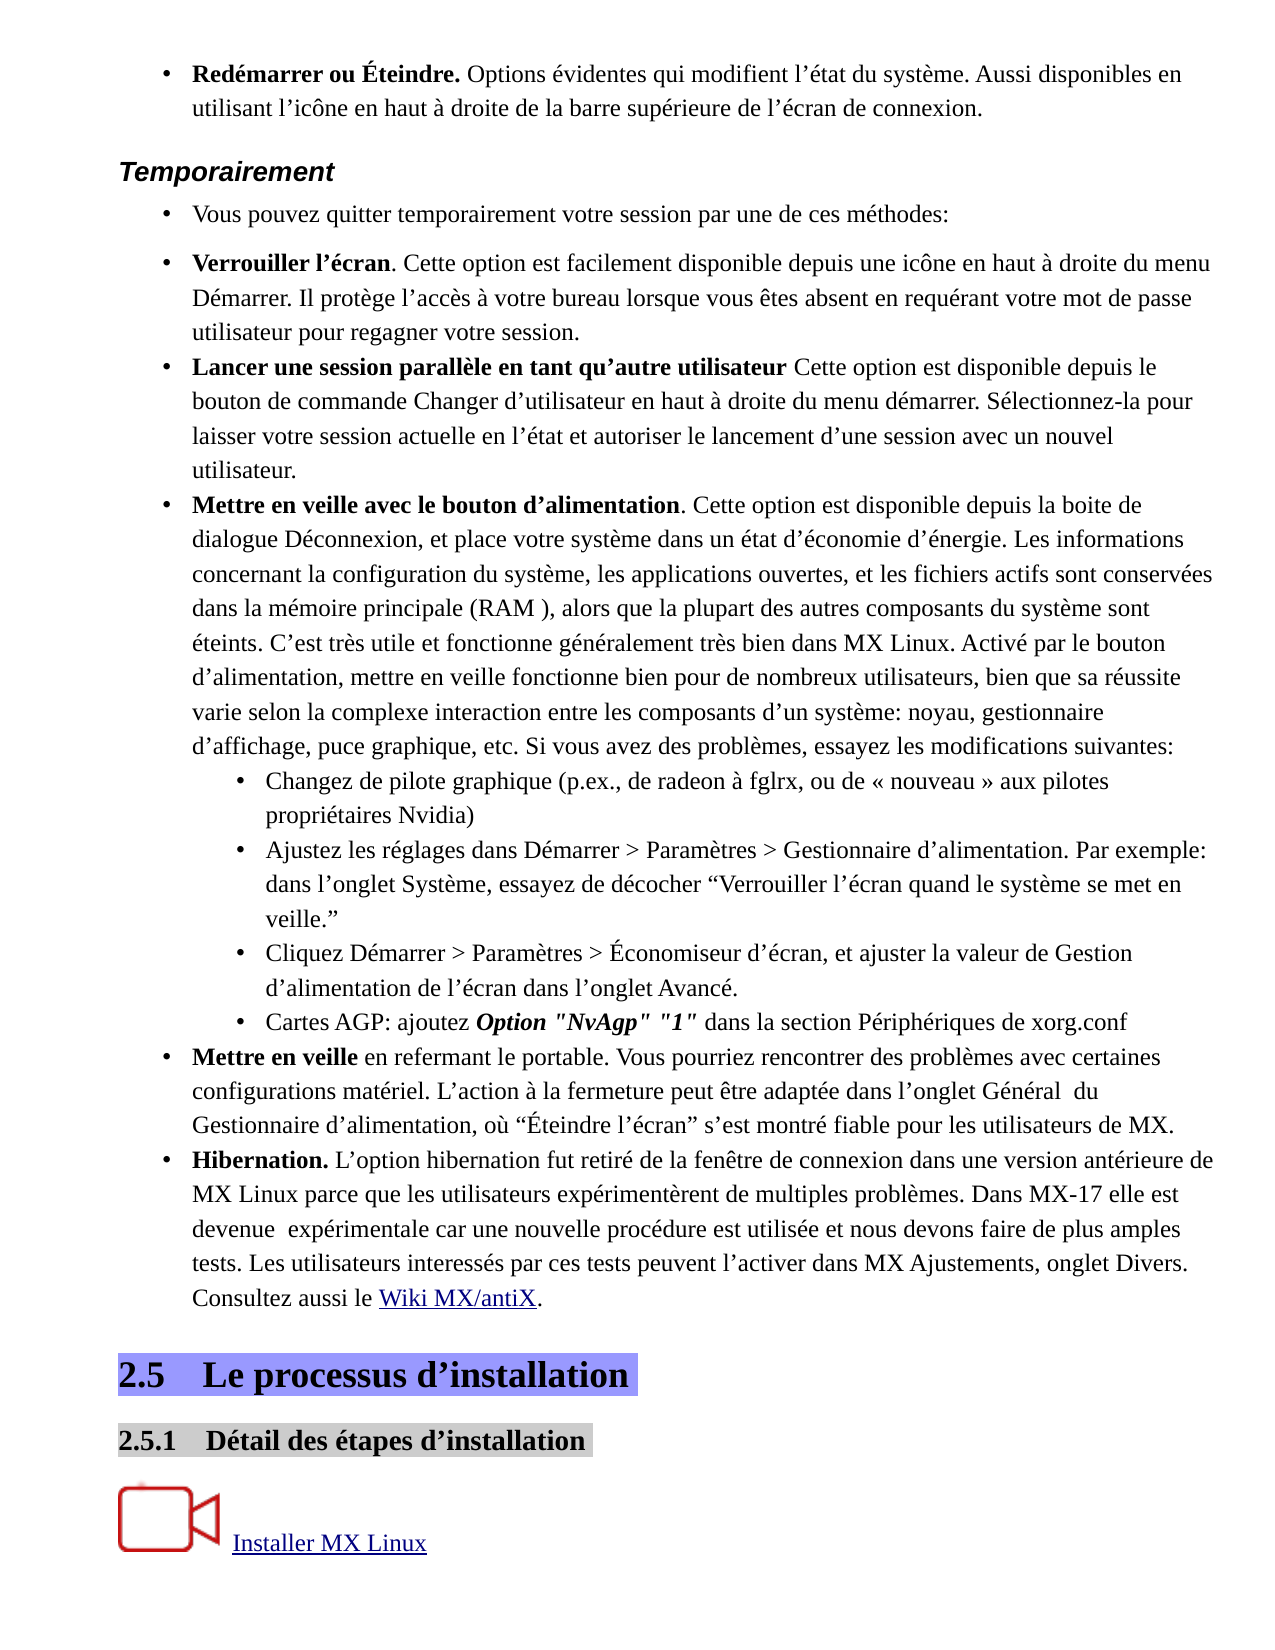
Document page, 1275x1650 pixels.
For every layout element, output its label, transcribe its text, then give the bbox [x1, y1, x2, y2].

list Changez de pilote graphique (p.ex., de radeon à fglrx, ou de « nouveau » aux pilotes propriétaires Nvidia) [236, 766, 1216, 829]
list Ajustez les réglages dans Démarrer > Paramètres > Gestionnaire d’alimentation. Par exemple: dans l’onglet Système, essayez de décocher “Verrouiller l’écran quand le système se met en veille.” [236, 835, 1216, 932]
subtitle 2.5 Le processus d’installation [638, 1353, 1216, 1396]
subtitle Temporairement [118, 155, 1216, 187]
list Lancer une session parallèle en tant qu’autre utilisateur Cette option est disponible depuis le bouton de commande Changer d’utilisateur en haut à droite du menu démarrer. Sélectionnez-la pour laisser votre session actuelle en l’état et autoriser le lancement d’une session avec un nouvel utilisateur. [162, 352, 1216, 484]
list Vous pouvez quitter temporairement votre session par une de ces méthodes: [162, 199, 1216, 228]
picture [118, 1469, 220, 1552]
list Mettre en veille en refermant le portable. Vous pourriez rencontrer des problèmes avec certaines configurations matériel. L’action à la fermeture peut être adaptée dans l’onglet Général du Gestionnaire d’alimentation, où “Éteindre l’écran” s’est montré fiable pour les utilisateurs de MX. [162, 1042, 1216, 1139]
list Mettre en veille avec le bouton d’alimentation. Cette option est disponible depuis la boite de dialogue Déconnexion, et place votre système dans un état d’économie d’énergie. Les informations concernant la configuration du système, les applications ouvertes, et les fichiers actifs sont conservées dans la mémoire principale (RAM ), alors que la plupart des autres composants du système sont éteints. C’est très utile et fonctionne généralement très bien dans MX Linux. Activé par le bouton d’alimentation, mettre en veille fonctionne bien pour de nombreux utilisateurs, bien que sa réussite varie selon la complexe interaction entre les composants d’un système: noyau, gestionnaire d’affichage, puce graphique, etc. Si vous avez des problèmes, essayez les modifications suivantes: [162, 490, 1216, 760]
list Verrouiller l’écran. Cette option est facilement disponible depuis une icône en haut à droite du menu Démarrer. Il protège l’accès à votre bureau lorsque vous êtes absent en requérant votre mot de passe utilisateur pour regagner votre session. [162, 248, 1216, 346]
list Cliquez Démarrer > Paramètres > Économiseur d’écran, et ajuster la valeur de Gestion d’alimentation de l’écran dans l’onglet Avancé. [236, 938, 1216, 1001]
list Cartes AGP: ajoutez Option "NvAgp" "1" dans la section Périphériques de xorg.conf [236, 1007, 1216, 1036]
subtitle 2.5.1 Détail des étapes d’installation [593, 1423, 1216, 1457]
text Installer MX Linux [118, 1469, 1216, 1557]
list Redémarrer ou Éteindre. Options évidentes qui modifient l’état du système. Aussi disponibles en utilisant l’icône en haut à droite de la barre supérieure de l’écran de connexion. [162, 59, 1216, 122]
list Hibernation. L’option hibernation fut retiré de la fenêtre de connexion dans une version antérieure de MX Linux parce que les utilisateurs expérimentèrent de multiples problèmes. Dans MX-17 elle est devenue expérimentale car une nouvelle procédure est utilisée et nous devons faire de plus amples tests. Les utilisateurs interessés par ces tests peuvent l’activer dans MX Ajustements, onglet Divers. Consultez aussi le Wiki MX/antiX. [162, 1145, 1216, 1312]
